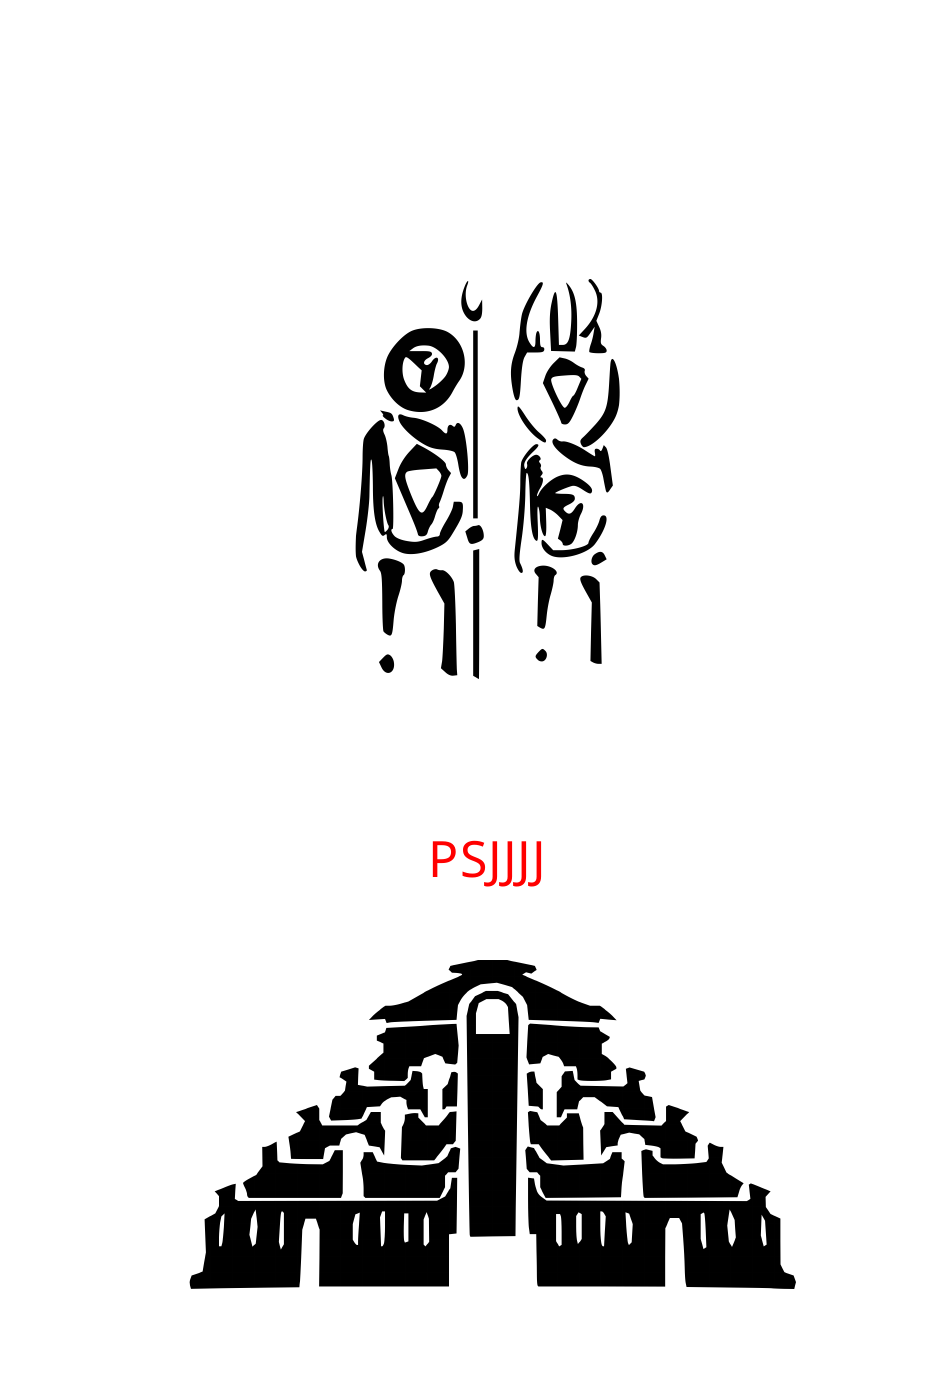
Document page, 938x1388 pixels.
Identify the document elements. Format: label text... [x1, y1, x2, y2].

picture [355, 279, 620, 679]
picture [189, 960, 796, 1289]
text PSJJJJ [112, 824, 862, 892]
